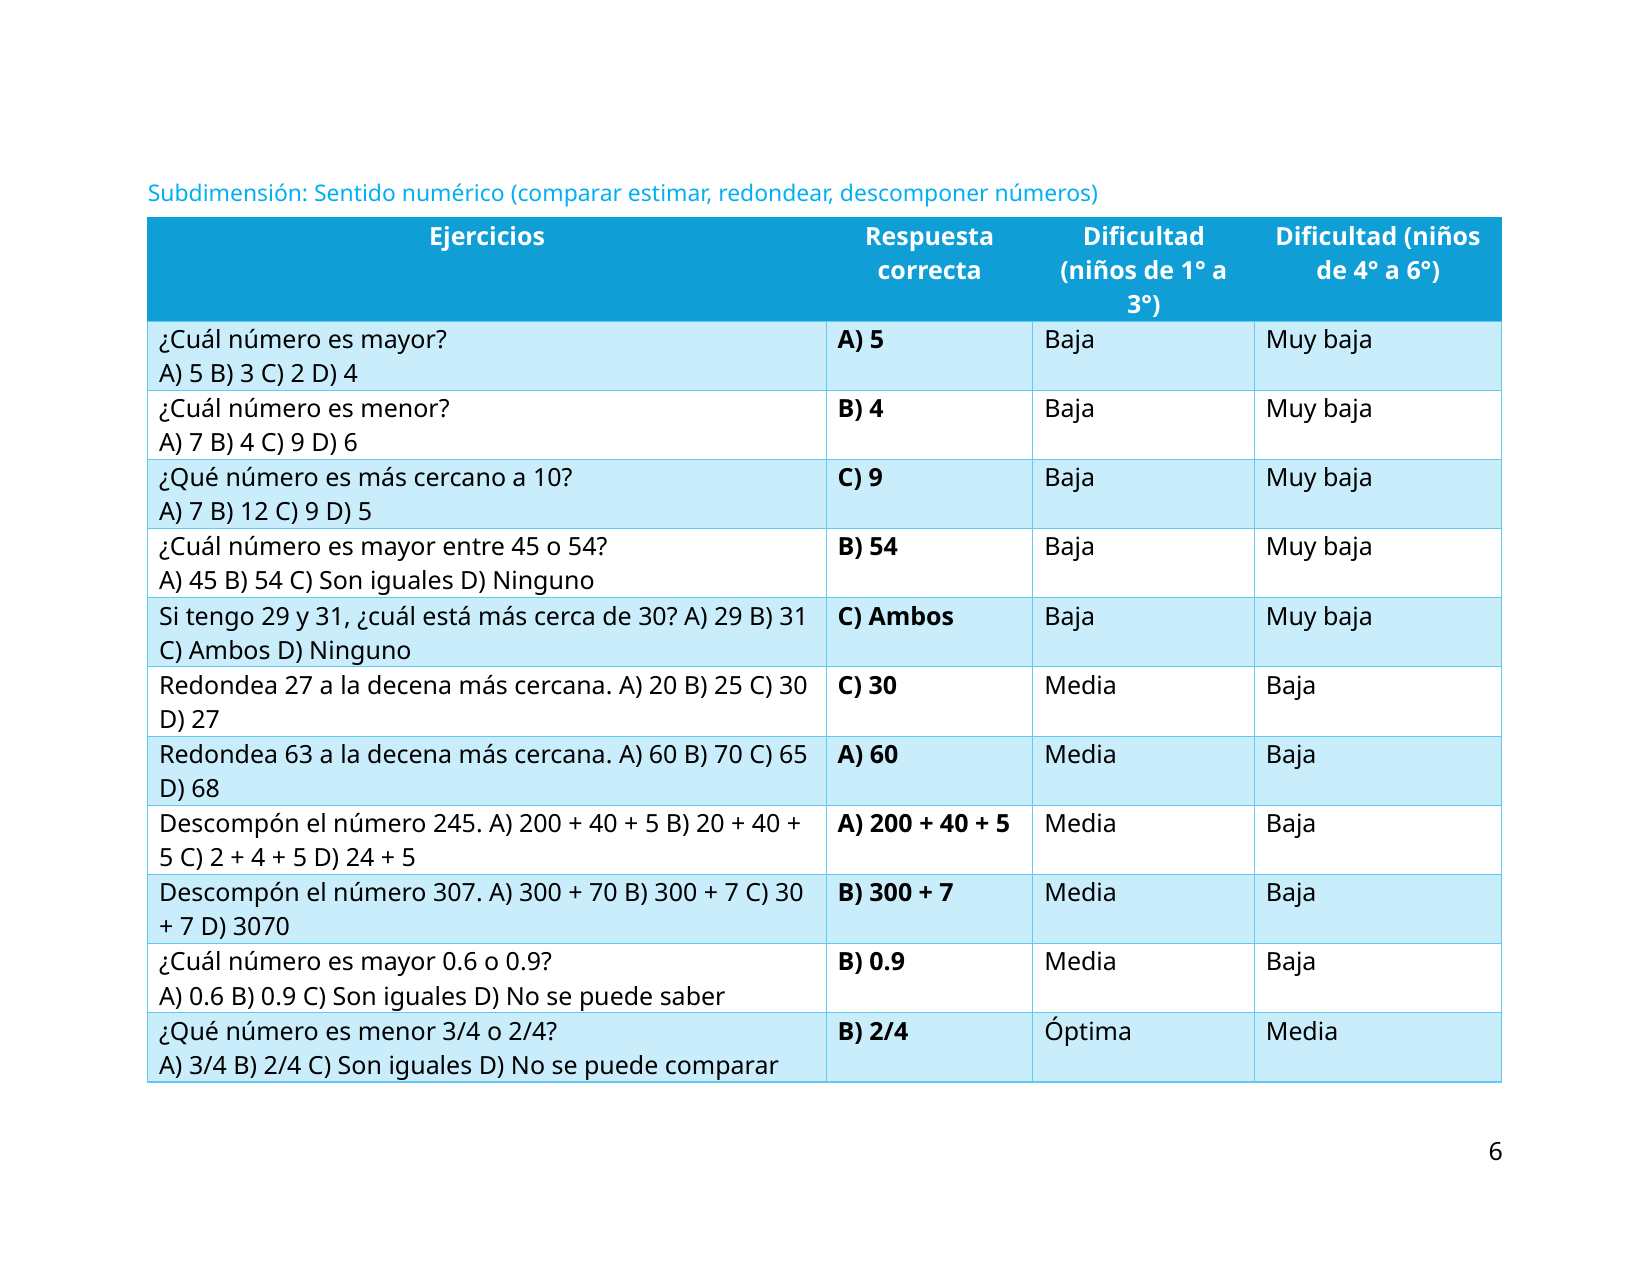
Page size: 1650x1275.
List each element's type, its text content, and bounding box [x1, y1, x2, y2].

table_cell B) 54 [827, 529, 1032, 597]
table_cell C) 9 [827, 460, 1032, 528]
table_cell Muy baja [1255, 529, 1501, 597]
table_cell Baja [1033, 391, 1254, 459]
table_cell Baja [1033, 529, 1254, 597]
table_cell Media [1033, 667, 1254, 736]
table_cell Baja [1255, 737, 1501, 805]
table_cell ¿Cuál número es menor? A) 7 B) 4 C) 9 D) 6 [148, 391, 826, 459]
table_cell Muy baja [1255, 460, 1501, 528]
table_cell ¿Cuál número es mayor entre 45 o 54? A) 45 B) 54 C) Son iguales D) Ninguno [148, 529, 826, 597]
table_cell Media [1033, 806, 1254, 874]
table_cell C) Ambos [827, 598, 1032, 666]
subtitle Subdimensión: Sentido numérico (comparar estimar, redondear, descomponer números) [148, 177, 1502, 208]
table_cell Baja [1033, 598, 1254, 666]
table_cell Media [1033, 944, 1254, 1012]
table_header Ejercicios [148, 218, 826, 321]
table_cell Muy baja [1255, 598, 1501, 666]
table_cell B) 2/4 [827, 1013, 1032, 1081]
table_cell B) 4 [827, 391, 1032, 459]
table_cell Si tengo 29 y 31, ¿cuál está más cerca de 30? A) 29 B) 31 C) Ambos D) Ninguno [148, 598, 826, 666]
table_cell Redondea 27 a la decena más cercana. A) 20 B) 25 C) 30 D) 27 [148, 667, 826, 736]
table_cell ¿Qué número es menor 3/4 o 2/4? A) 3/4 B) 2/4 C) Son iguales D) No se puede comparar [148, 1013, 826, 1081]
table_cell Baja [1255, 875, 1501, 943]
table_cell A) 200 + 40 + 5 [827, 806, 1032, 874]
table_cell A) 5 [827, 322, 1032, 390]
table_cell Descompón el número 245. A) 200 + 40 + 5 B) 20 + 40 + 5 C) 2 + 4 + 5 D) 24 + 5 [148, 806, 826, 874]
table_header Dificultad (niños de 4° a 6°) [1255, 218, 1501, 321]
table_cell ¿Qué número es más cercano a 10? A) 7 B) 12 C) 9 D) 5 [148, 460, 826, 528]
table_cell Media [1033, 737, 1254, 805]
table_cell Media [1033, 875, 1254, 943]
table_cell C) 30 [827, 667, 1032, 736]
table_cell A) 60 [827, 737, 1032, 805]
table_cell Redondea 63 a la decena más cercana. A) 60 B) 70 C) 65 D) 68 [148, 737, 826, 805]
table_cell B) 300 + 7 [827, 875, 1032, 943]
table_cell Baja [1255, 806, 1501, 874]
table_cell Óptima [1033, 1013, 1254, 1081]
table_cell Baja [1255, 667, 1501, 736]
table_header Dificultad (niños de 1° a 3°) [1033, 218, 1254, 321]
table_cell Descompón el número 307. A) 300 + 70 B) 300 + 7 C) 30 + 7 D) 3070 [148, 875, 826, 943]
table_cell Muy baja [1255, 322, 1501, 390]
table_cell B) 0.9 [827, 944, 1032, 1012]
table_cell Baja [1033, 460, 1254, 528]
table_cell Baja [1255, 944, 1501, 1012]
table_cell ¿Cuál número es mayor 0.6 o 0.9? A) 0.6 B) 0.9 C) Son iguales D) No se puede saber [148, 944, 826, 1012]
table_cell Media [1255, 1013, 1501, 1081]
table_header Respuesta correcta [827, 218, 1032, 321]
table_cell ¿Cuál número es mayor? A) 5 B) 3 C) 2 D) 4 [148, 322, 826, 390]
table_cell Muy baja [1255, 391, 1501, 459]
table_cell Baja [1033, 322, 1254, 390]
